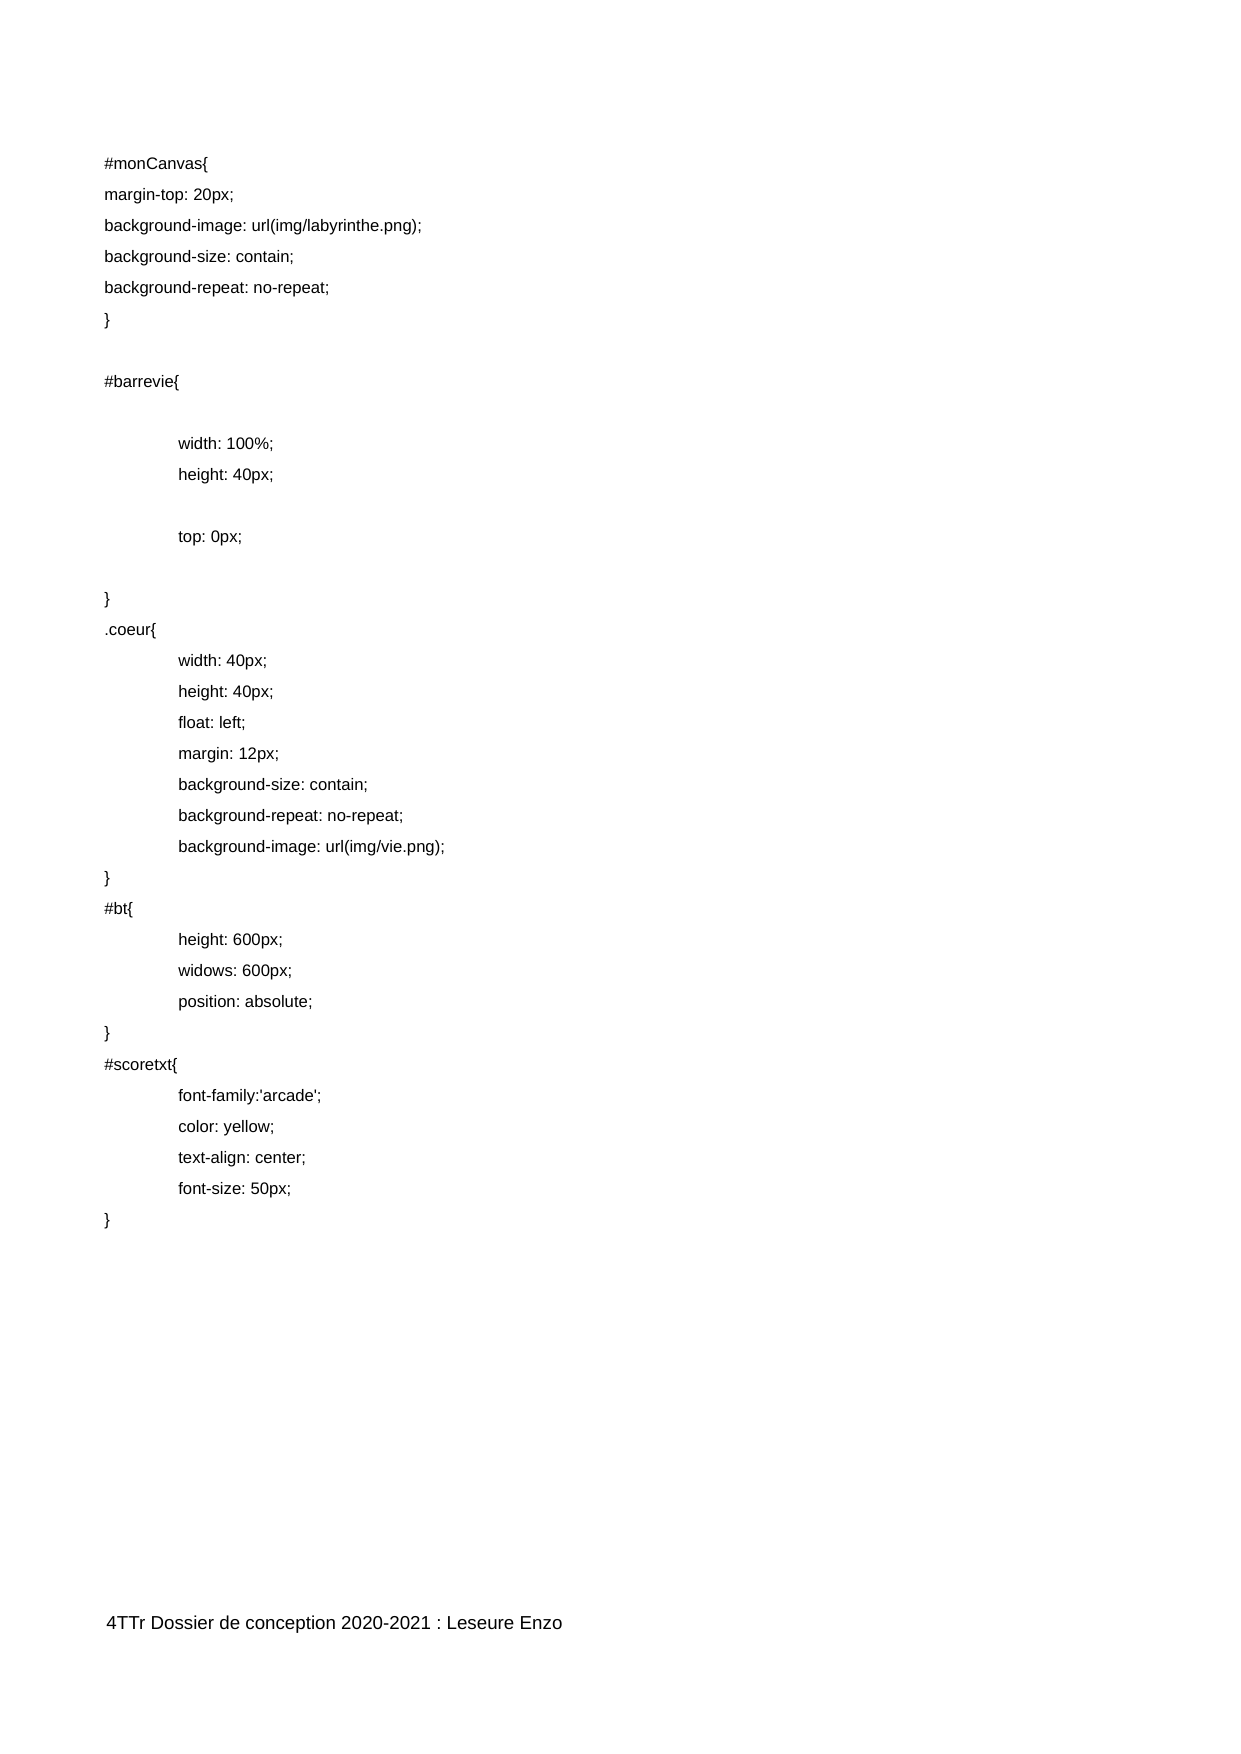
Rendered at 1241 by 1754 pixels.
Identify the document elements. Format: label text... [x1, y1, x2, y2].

text width: 100%; [104, 433, 1134, 453]
text height: 40px; [104, 464, 1134, 484]
text #barrevie{ [104, 371, 1134, 391]
text margin-top: 20px; [104, 185, 1134, 204]
text #bt{ [104, 899, 1134, 918]
text margin: 12px; [104, 744, 1134, 763]
text background-image: url(img/vie.png); [104, 837, 1134, 856]
text } [104, 589, 1134, 608]
text .coeur{ [104, 620, 1134, 639]
text height: 40px; [104, 682, 1134, 701]
text #monCanvas{ [104, 154, 1134, 173]
text text-align: center; [104, 1147, 1134, 1167]
text height: 600px; [104, 930, 1134, 949]
text #scoretxt{ [104, 1054, 1134, 1073]
text } [104, 1209, 1134, 1229]
text width: 40px; [104, 651, 1134, 670]
text background-size: contain; [104, 247, 1134, 266]
text } [104, 1023, 1134, 1042]
text font-family:'arcade'; [104, 1085, 1134, 1104]
text background-size: contain; [104, 775, 1134, 794]
text widows: 600px; [104, 961, 1134, 980]
text font-size: 50px; [104, 1178, 1134, 1198]
text top: 0px; [104, 527, 1134, 546]
text } [104, 309, 1134, 328]
text float: left; [104, 713, 1134, 732]
text background-repeat: no-repeat; [104, 278, 1134, 297]
text background-repeat: no-repeat; [104, 806, 1134, 825]
text background-image: url(img/labyrinthe.png); [104, 216, 1134, 235]
text color: yellow; [104, 1116, 1134, 1136]
text } [104, 868, 1134, 887]
text position: absolute; [104, 992, 1134, 1011]
